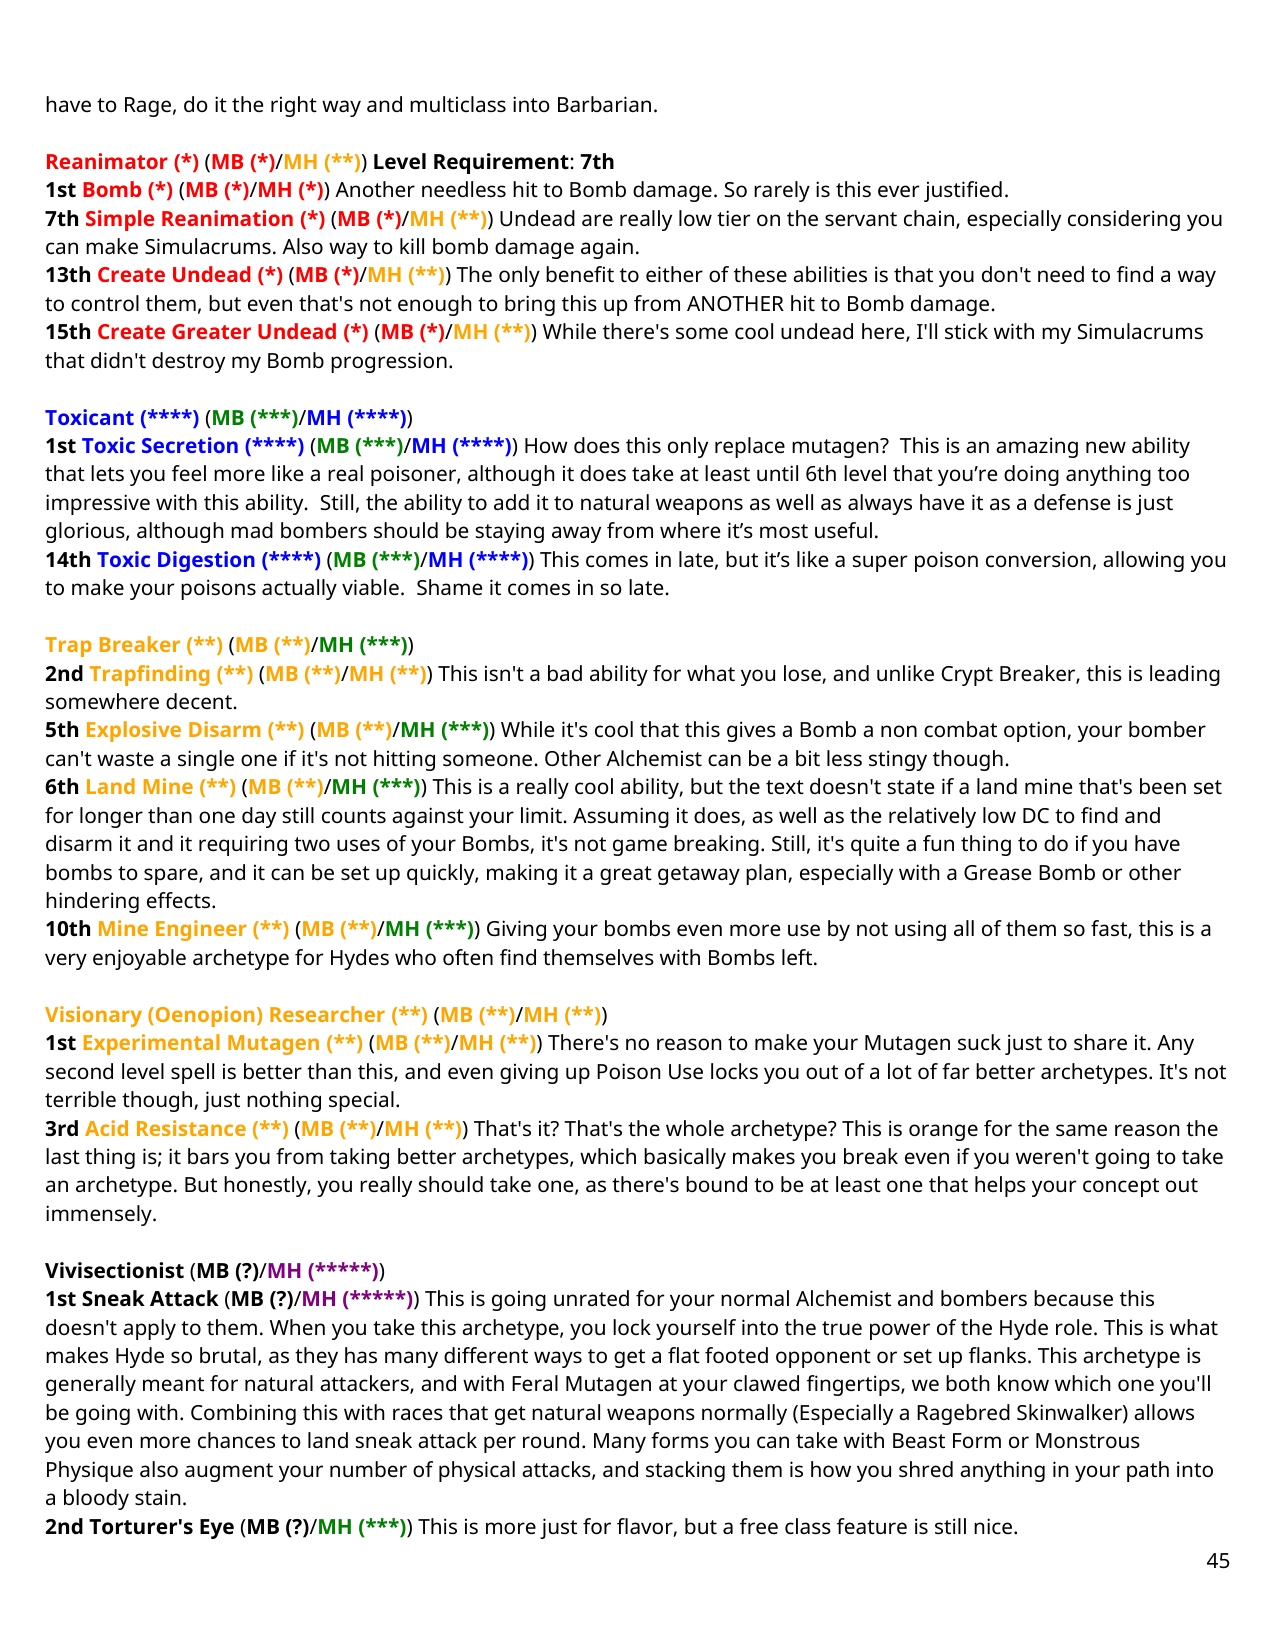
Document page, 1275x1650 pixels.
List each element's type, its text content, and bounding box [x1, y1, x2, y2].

text 1st Bomb (*) (MB (*)/MH (*)) Another needless hit to Bomb damage. So rarely is this ever justified. [45, 175, 1230, 204]
text 1st Experimental Mutagen (**) (MB (**)/MH (**)) There's no reason to make your Mutagen suck just to share it. Any second level spell is better than this, and even giving up Poison Use locks you out of a lot of far better archetypes. It's not terrible though, just nothing special. [45, 1028, 1230, 1114]
text 1st Toxic Secretion (****) (MB (***)/MH (****)) How does this only replace mutagen? This is an amazing new ability that lets you feel more like a real poisoner, although it does take at least until 6th level that you’re doing anything too impressive with this ability. Still, the ability to add it to natural weapons as well as always have it as a defense is just glorious, although mad bombers should be staying away from where it’s most useful. [45, 431, 1230, 545]
text 1st Sneak Attack (MB (?)/MH (*****)) This is going unrated for your normal Alchemist and bombers because this doesn't apply to them. When you take this archetype, you lock yourself into the true power of the Hyde role. This is what makes Hyde so brutal, as they has many different ways to get a flat footed opponent or set up flanks. This archetype is generally meant for natural attackers, and with Feral Mutagen at your clawed fingertips, we both know which one you'll be going with. Combining this with races that get natural weapons normally (Especially a Ragebred Skinwalker) allows you even more chances to land sneak attack per round. Many forms you can take with Beast Form or Monstrous Physique also augment your number of physical attacks, and stacking them is how you shred anything in your path into a bloody stain. [45, 1284, 1230, 1512]
text 6th Land Mine (**) (MB (**)/MH (***)) This is a really cool ability, but the text doesn't state if a land mine that's been set for longer than one day still counts against your limit. Assuming it does, as well as the relatively low DC to find and disarm it and it requiring two uses of your Bombs, it's not game breaking. Still, it's quite a fun thing to do if you have bombs to spare, and it can be set up quickly, making it a great getaway plan, especially with a Grease Bomb or other hindering effects. [45, 772, 1230, 914]
text Vivisectionist (MB (?)/MH (*****)) [45, 1256, 1230, 1284]
text 2nd Trapfinding (**) (MB (**)/MH (**)) This isn't a bad ability for what you lose, and unlike Crypt Breaker, this is leading somewhere decent. [45, 659, 1230, 716]
text 10th Mine Engineer (**) (MB (**)/MH (***)) Giving your bombs even more use by not using all of them so fast, this is a very enjoyable archetype for Hydes who often find themselves with Bombs left. [45, 914, 1230, 971]
text Visionary (Oenopion) Researcher (**) (MB (**)/MH (**)) [45, 1000, 1230, 1028]
text 13th Create Undead (*) (MB (*)/MH (**)) The only benefit to either of these abilities is that you don't need to find a way to control them, but even that's not enough to bring this up from ANOTHER hit to Bomb damage. [45, 261, 1230, 317]
text 15th Create Greater Undead (*) (MB (*)/MH (**)) While there's some cool undead here, I'll stick with my Simulacrums that didn't destroy my Bomb progression. [45, 317, 1230, 374]
text 7th Simple Reanimation (*) (MB (*)/MH (**)) Undead are really low tier on the servant chain, especially considering you can make Simulacrums. Also way to kill bomb damage again. [45, 204, 1230, 261]
text Toxicant (****) (MB (***)/MH (****)) [45, 403, 1230, 431]
text 14th Toxic Digestion (****) (MB (***)/MH (****)) This comes in late, but it’s like a super poison conversion, allowing you to make your poisons actually viable. Shame it comes in so late. [45, 545, 1230, 602]
text have to Rage, do it the right way and multiclass into Barbarian. [45, 90, 1230, 118]
text 2nd Torturer's Eye (MB (?)/MH (***)) This is more just for flavor, but a free class feature is still nice. [45, 1512, 1230, 1540]
text 5th Explosive Disarm (**) (MB (**)/MH (***)) While it's cool that this gives a Bomb a non combat option, your bomber can't waste a single one if it's not hitting someone. Other Alchemist can be a bit less stingy though. [45, 716, 1230, 772]
text 3rd Acid Resistance (**) (MB (**)/MH (**)) That's it? That's the whole archetype? This is orange for the same reason the last thing is; it bars you from taking better archetypes, which basically makes you break even if you weren't going to take an archetype. But honestly, you really should take one, as there's bound to be at least one that helps your concept out immensely. [45, 1114, 1230, 1227]
text Trap Breaker (**) (MB (**)/MH (***)) [45, 630, 1230, 659]
text Reanimator (*) (MB (*)/MH (**)) Level Requirement: 7th [45, 147, 1230, 175]
